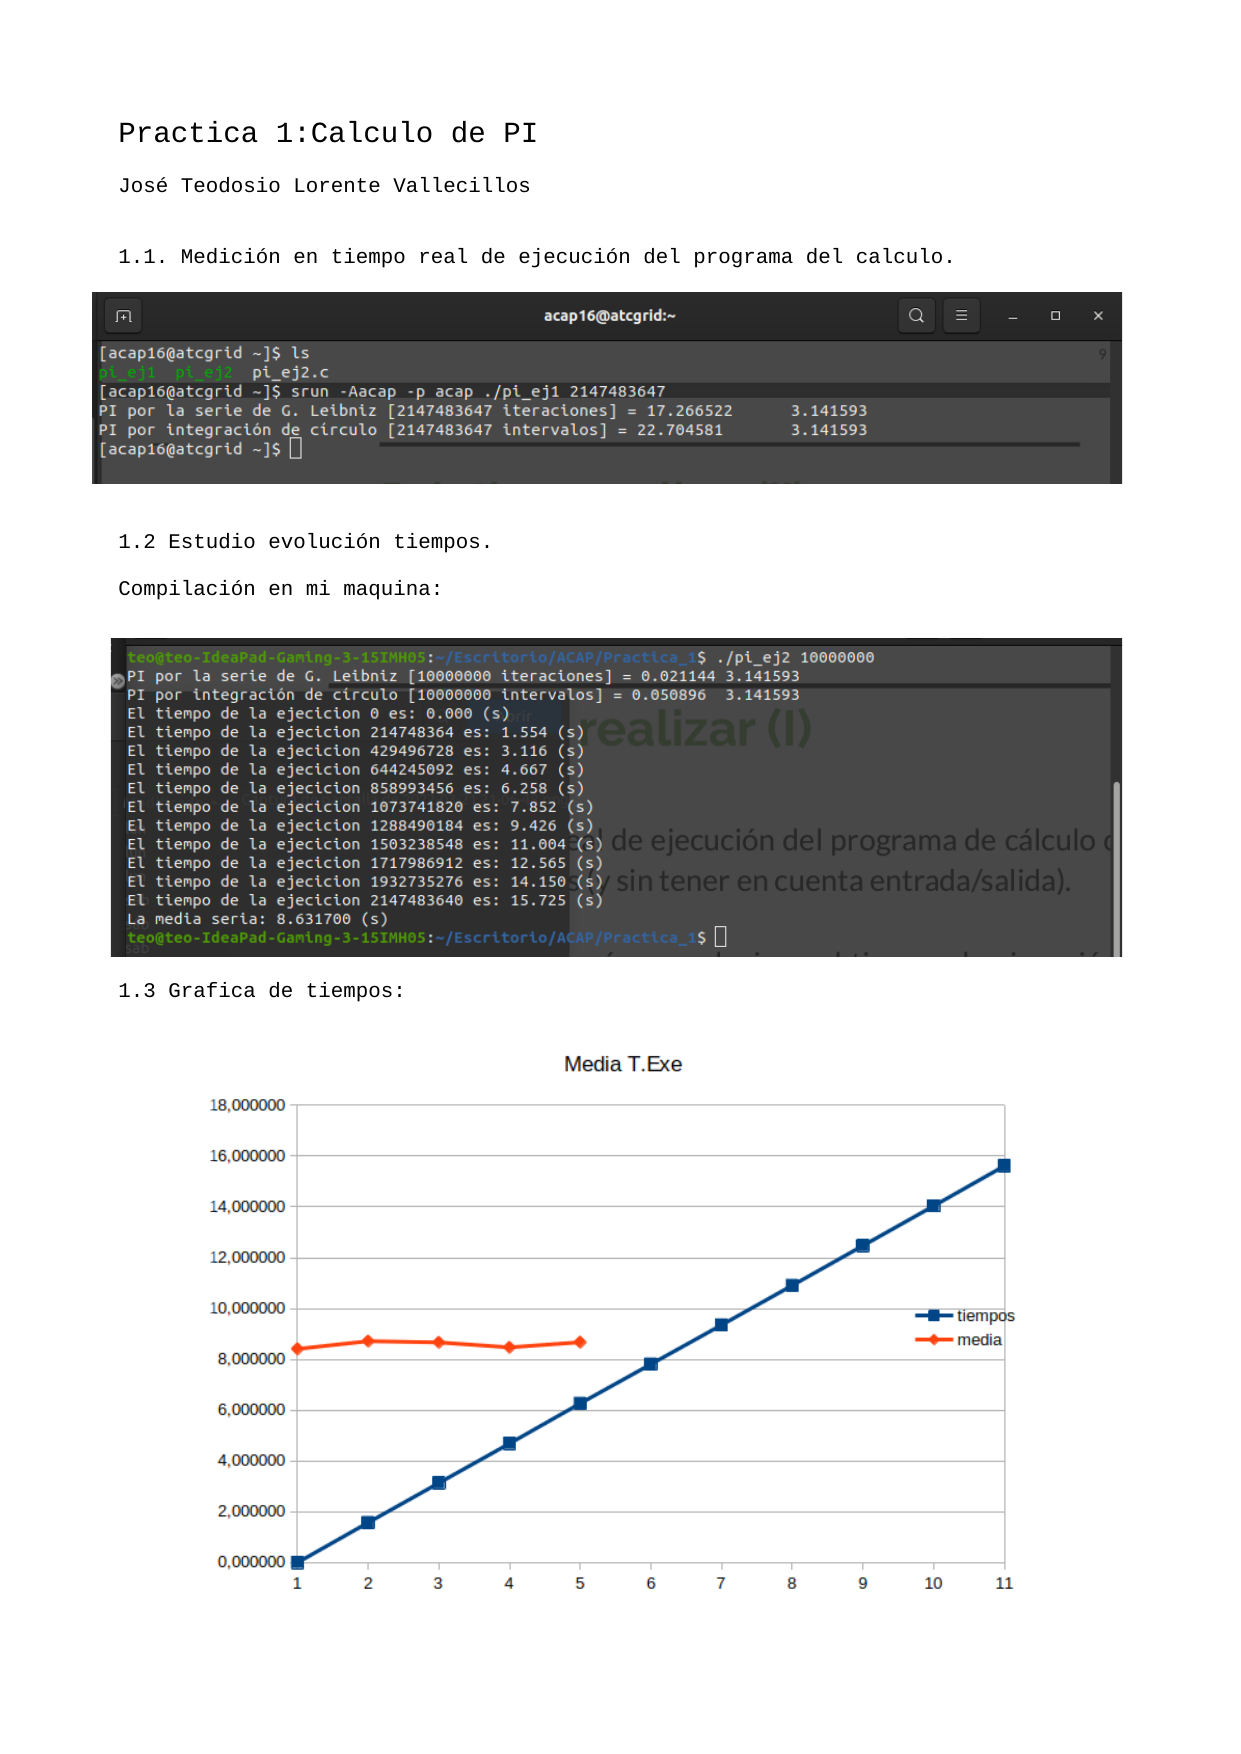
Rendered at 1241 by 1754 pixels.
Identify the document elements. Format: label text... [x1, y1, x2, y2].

text Compilación en mi maquina: [118, 578, 1122, 602]
text 1.3 Grafica de tiempos: [118, 980, 1122, 1003]
picture [209, 1027, 1031, 1627]
text Practica 1:Calculo de PI [118, 118, 1122, 151]
text José Teodosio Lorente Vallecillos [118, 175, 1122, 198]
text 1.1. Medición en tiempo real de ejecución del programa del calculo. [118, 246, 1122, 269]
text 1.2 Estudio evolución tiempos. [118, 531, 1122, 555]
